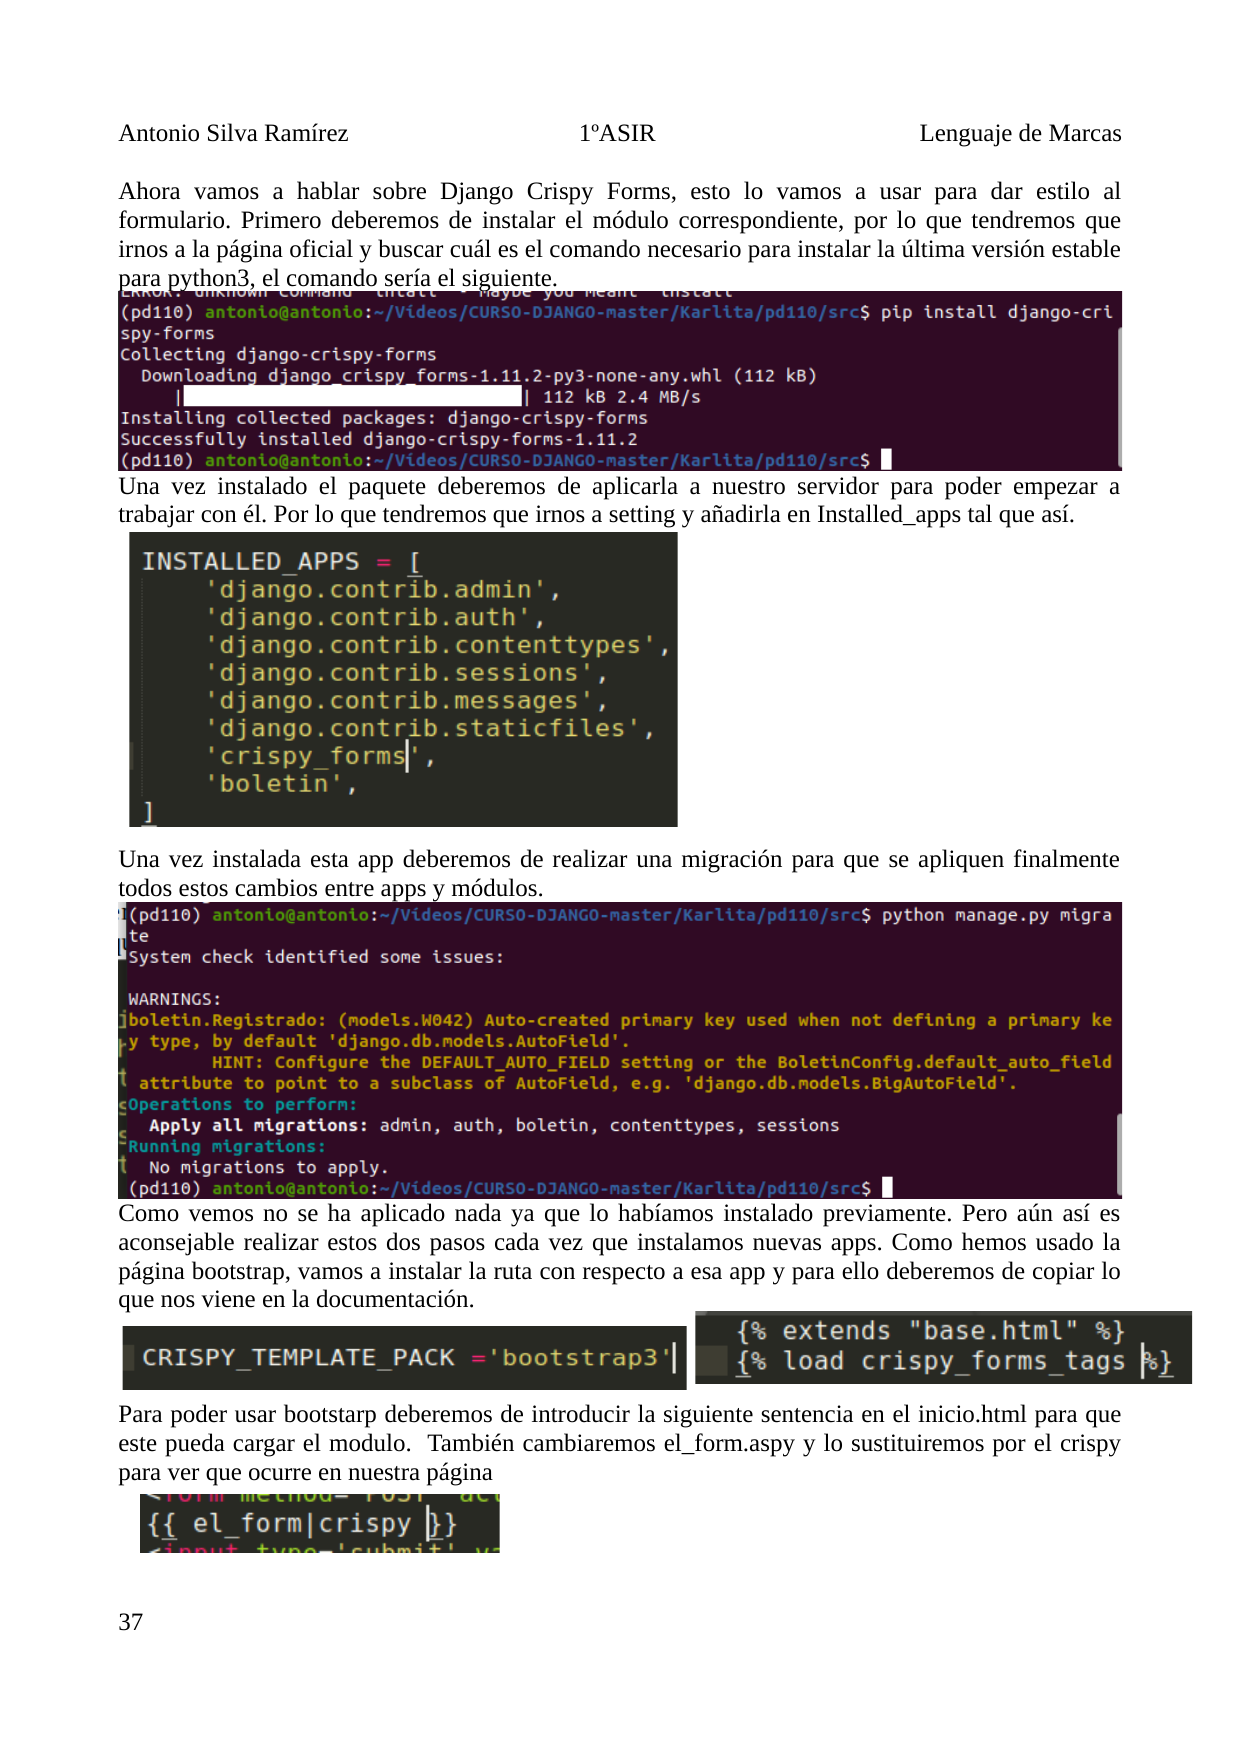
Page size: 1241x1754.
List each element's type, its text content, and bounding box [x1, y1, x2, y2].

text Ahora vamos a hablar sobre Django Crispy Forms, esto lo vamos a usar para dar estilo al formulario. Primero deberemos de instalar el módulo correspondiente, por lo que tendremos que irnos a la página oficial y buscar cuál es el comando necesario para instalar la última versión estable para python3, el comando sería el siguiente. [118, 176, 1122, 291]
text Para poder usar bootstarp deberemos de introducir la siguiente sentencia en el inicio.html para que este pueda cargar el modulo. También cambiaremos el_form.aspy y lo sustituiremos por el crispy para ver que ocurre en nuestra página [118, 1399, 1122, 1486]
picture [129, 532, 678, 827]
picture [140, 1494, 500, 1553]
text Una vez instalado el paquete deberemos de aplicarla a nuestro servidor para poder empezar a trabajar con él. Por lo que tendremos que irnos a setting y añadirla en Installed_apps tal que así. [118, 471, 1122, 528]
picture [118, 902, 1123, 1199]
picture [122, 1326, 687, 1390]
text Como vemos no se ha aplicado nada ya que lo habíamos instalado previamente. Pero aún así es aconsejable realizar estos dos pasos cada vez que instalamos nuevas apps. Como hemos usado la página bootstrap, vamos a instalar la ruta con respecto a esa app y para ello deberemos de copiar lo que nos viene en la documentación. [118, 1199, 1122, 1313]
picture [118, 291, 1123, 471]
picture [695, 1311, 1193, 1384]
text Una vez instalada esta app deberemos de realizar una migración para que se apliquen finalmente todos estos cambios entre apps y módulos. [118, 844, 1122, 902]
